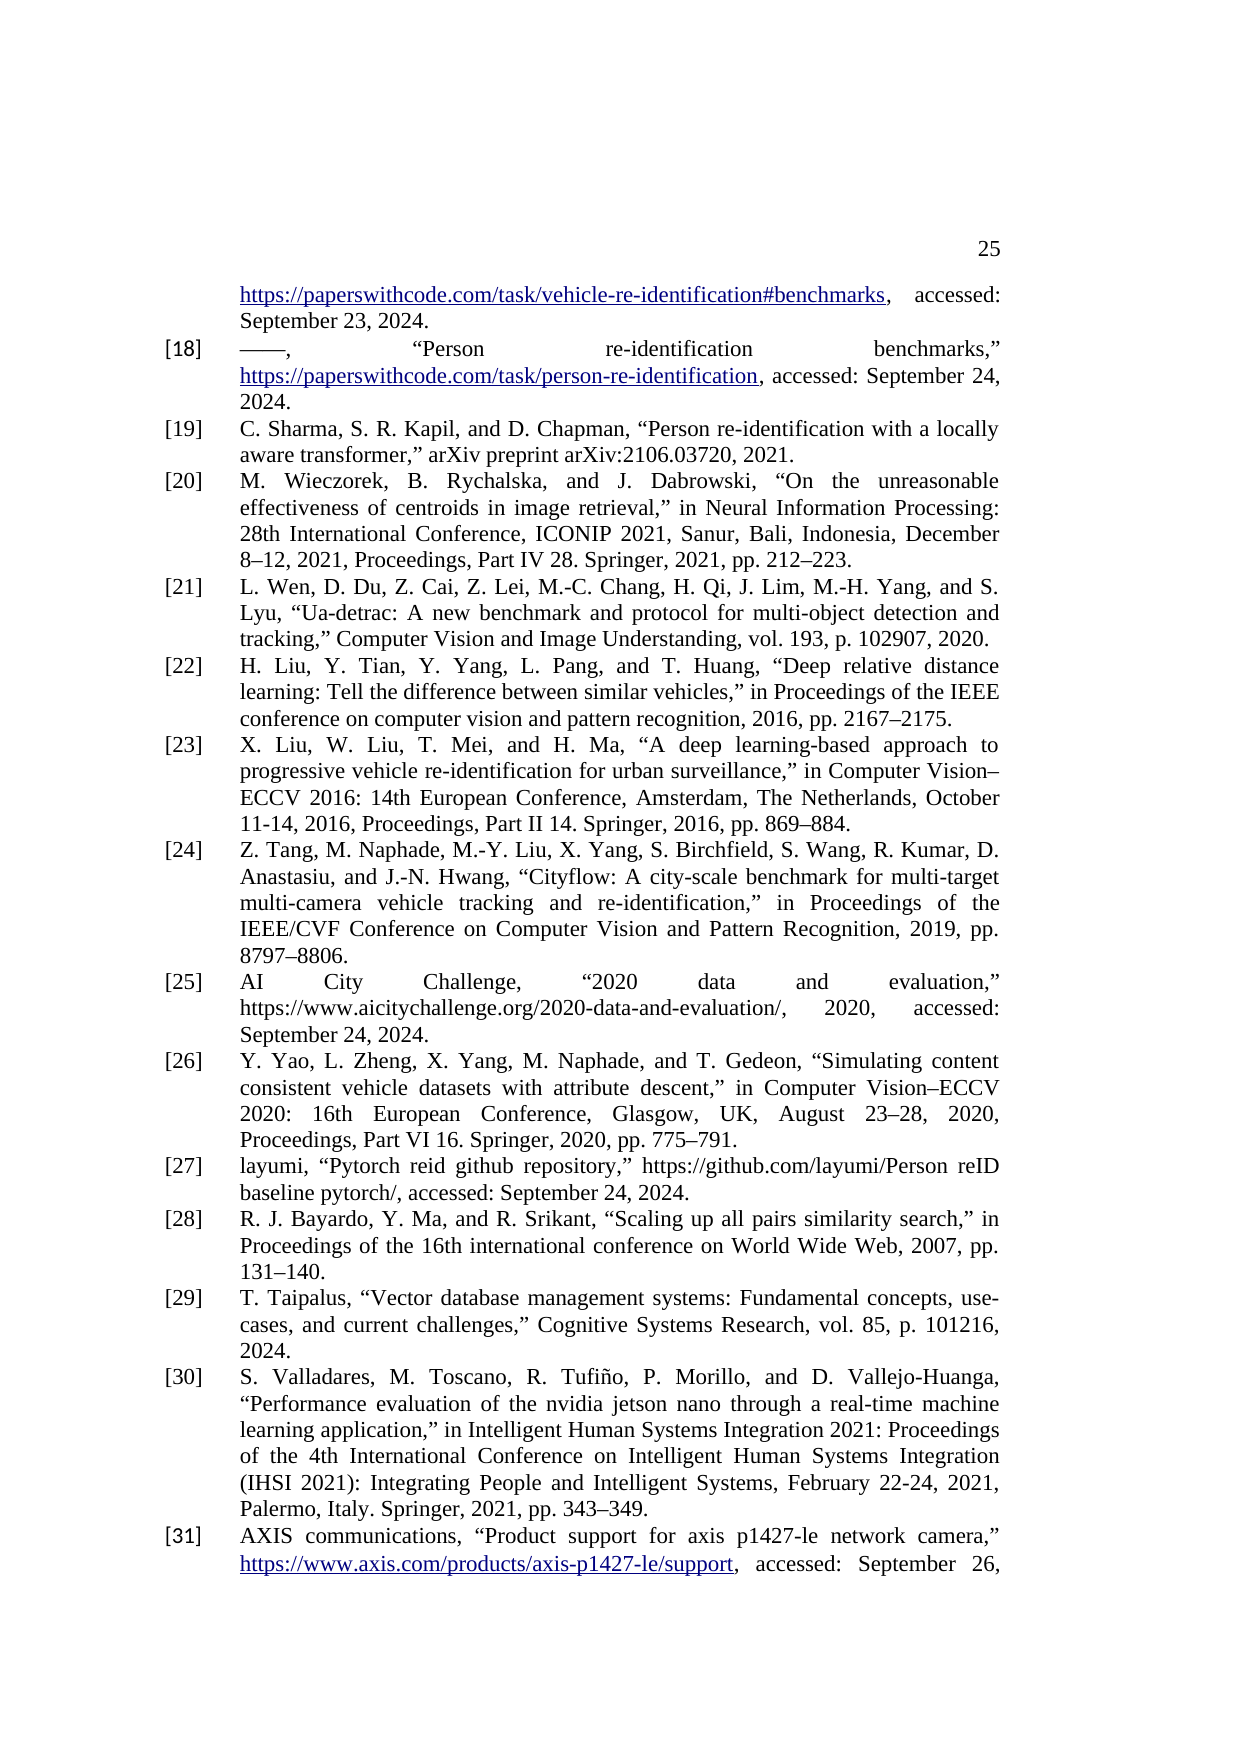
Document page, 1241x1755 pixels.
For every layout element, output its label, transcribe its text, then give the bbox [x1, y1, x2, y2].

list AI City Challenge, “2020 data and evaluation,” https://www.aicitychallenge.org/2020-data-and-evaluation/, 2020, accessed: September 24, 2024. [164, 968, 1001, 1047]
list ——, “Person re-identification benchmarks,” https://paperswithcode.com/task/person-re-identification, accessed: September 24, 2024. [164, 334, 1001, 415]
list C. Sharma, S. R. Kapil, and D. Chapman, “Person re-identification with a locally aware transformer,” arXiv preprint arXiv:2106.03720, 2021. [164, 415, 1001, 467]
list Z. Tang, M. Naphade, M.-Y. Liu, X. Yang, S. Birchfield, S. Wang, R. Kumar, D. Anastasiu, and J.-N. Hwang, “Cityflow: A city-scale benchmark for multi-target multi-camera vehicle tracking and re-identification,” in Proceedings of the IEEE/CVF Conference on Computer Vision and Pattern Recognition, 2019, pp. 8797–8806. [164, 836, 1001, 968]
list M. Wieczorek, B. Rychalska, and J. Dabrowski, “On the unreasonable effectiveness of centroids in image retrieval,” in Neural Information Processing: 28th International Conference, ICONIP 2021, Sanur, Bali, Indonesia, December 8–12, 2021, Proceedings, Part IV 28. Springer, 2021, pp. 212–223. [164, 467, 1001, 573]
list X. Liu, W. Liu, T. Mei, and H. Ma, “A deep learning-based approach to progressive vehicle re-identification for urban surveillance,” in Computer Vision–ECCV 2016: 14th European Conference, Amsterdam, The Netherlands, October 11-14, 2016, Proceedings, Part II 14. Springer, 2016, pp. 869–884. [164, 731, 1001, 836]
list Y. Yao, L. Zheng, X. Yang, M. Naphade, and T. Gedeon, “Simulating content consistent vehicle datasets with attribute descent,” in Computer Vision–ECCV 2020: 16th European Conference, Glasgow, UK, August 23–28, 2020, Proceedings, Part VI 16. Springer, 2020, pp. 775–791. [164, 1047, 1001, 1153]
list T. Taipalus, “Vector database management systems: Fundamental concepts, use-cases, and current challenges,” Cognitive Systems Research, vol. 85, p. 101216, 2024. [164, 1284, 1001, 1363]
list H. Liu, Y. Tian, Y. Yang, L. Pang, and T. Huang, “Deep relative distance learning: Tell the difference between similar vehicles,” in Proceedings of the IEEE conference on computer vision and pattern recognition, 2016, pp. 2167–2175. [164, 652, 1001, 731]
list S. Valladares, M. Toscano, R. Tufiño, P. Morillo, and D. Vallejo-Huanga, “Performance evaluation of the nvidia jetson nano through a real-time machine learning application,” in Intelligent Human Systems Integration 2021: Proceedings of the 4th International Conference on Intelligent Human Systems Integration (IHSI 2021): Integrating People and Intelligent Systems, February 22-24, 2021, Palermo, Italy. Springer, 2021, pp. 343–349. [164, 1363, 1001, 1522]
list AXIS communications, “Product support for axis p1427-le network camera,” https://www.axis.com/products/axis-p1427-le/support, accessed: September 26, [164, 1522, 1001, 1576]
list https://paperswithcode.com/task/vehicle-re-identification#benchmarks, accessed: September 23, 2024. [164, 281, 1001, 334]
list layumi, “Pytorch reid github repository,” https://github.com/layumi/Person reID baseline pytorch/, accessed: September 24, 2024. [164, 1153, 1001, 1205]
list R. J. Bayardo, Y. Ma, and R. Srikant, “Scaling up all pairs similarity search,” in Proceedings of the 16th international conference on World Wide Web, 2007, pp. 131–140. [164, 1205, 1001, 1284]
list L. Wen, D. Du, Z. Cai, Z. Lei, M.-C. Chang, H. Qi, J. Lim, M.-H. Yang, and S. Lyu, “Ua-detrac: A new benchmark and protocol for multi-object detection and tracking,” Computer Vision and Image Understanding, vol. 193, p. 102907, 2020. [164, 573, 1001, 652]
